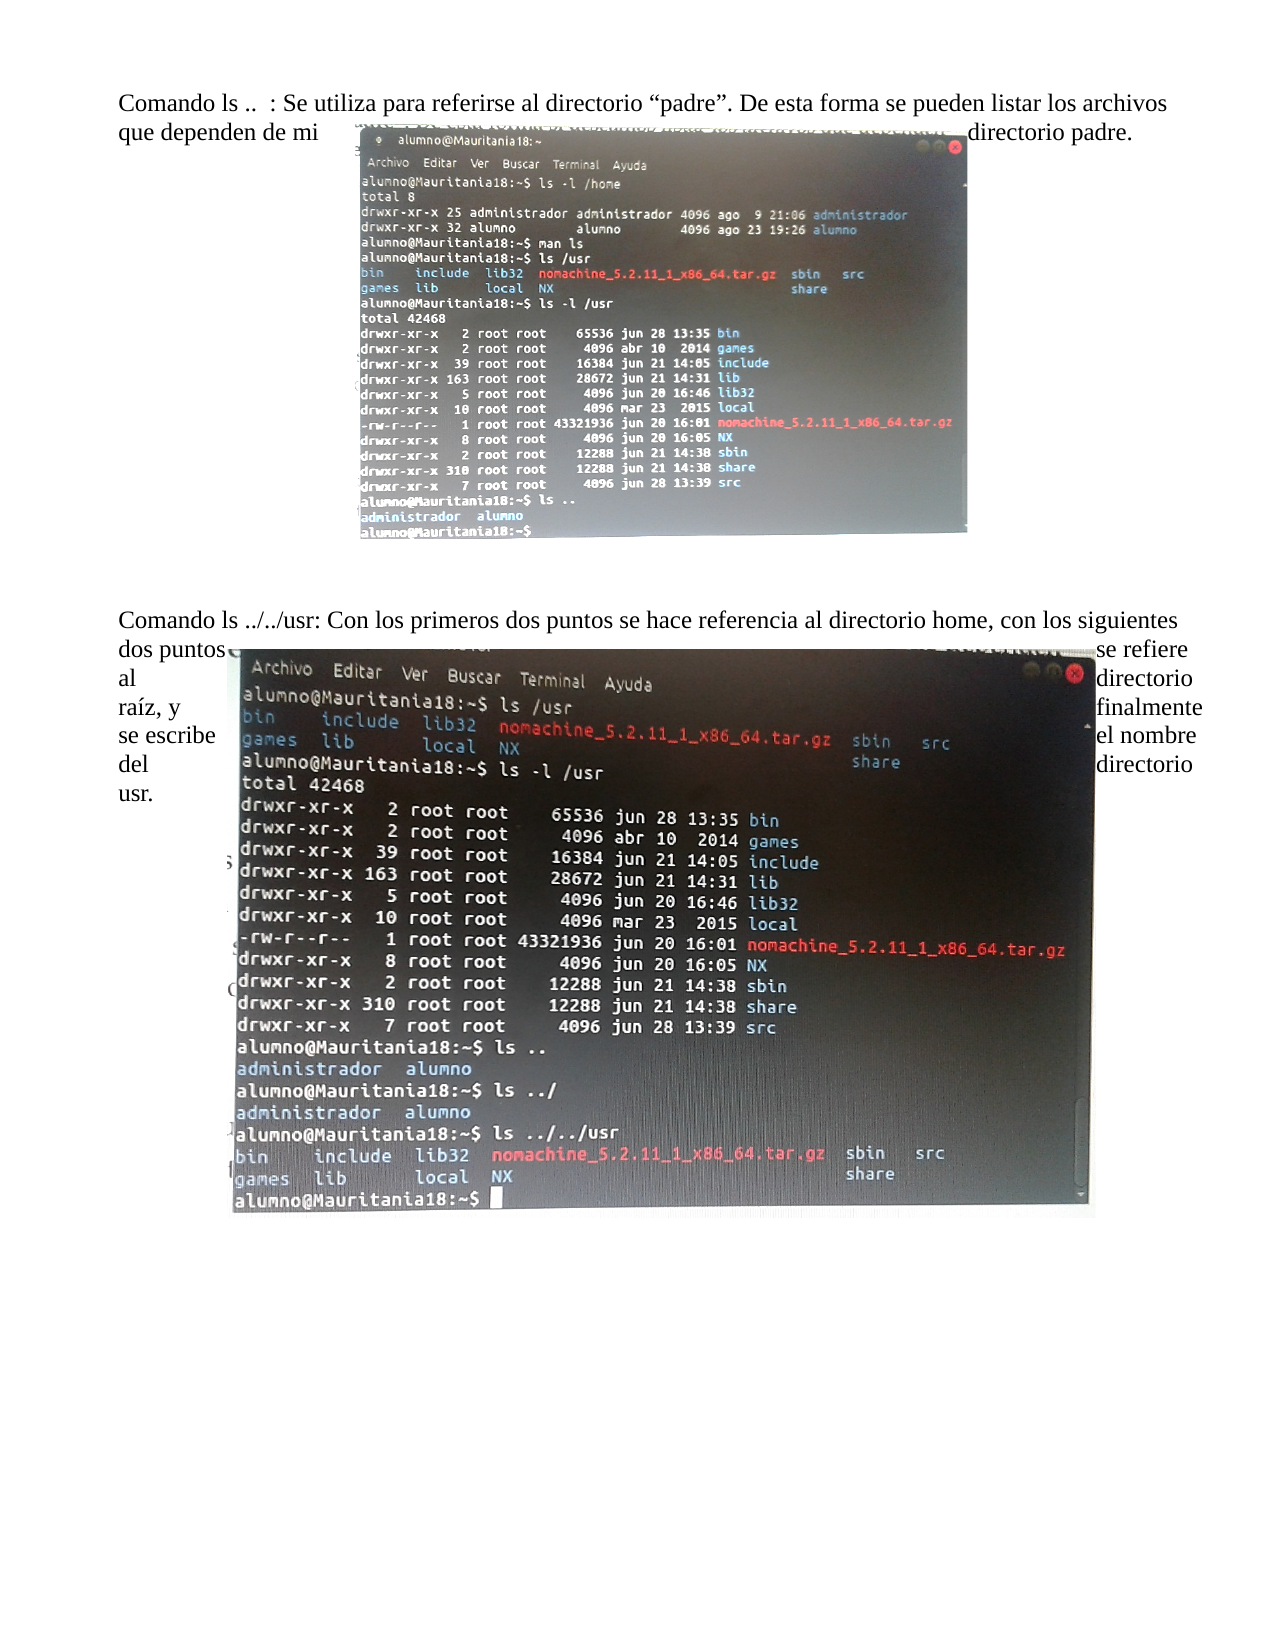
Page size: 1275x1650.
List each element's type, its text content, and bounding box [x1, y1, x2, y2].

text Comando ls ../../usr: Con los primeros dos puntos se hace referencia al directorio home, con los siguientes dos puntos se refiere al directorio raíz, y finalmente se escribe el nombre del directorio usr. [118, 605, 1205, 807]
text Comando ls .. : Se utiliza para referirse al directorio “padre”. De esta forma se pueden listar los archivos que dependen de mi directorio padre. [118, 88, 1205, 145]
